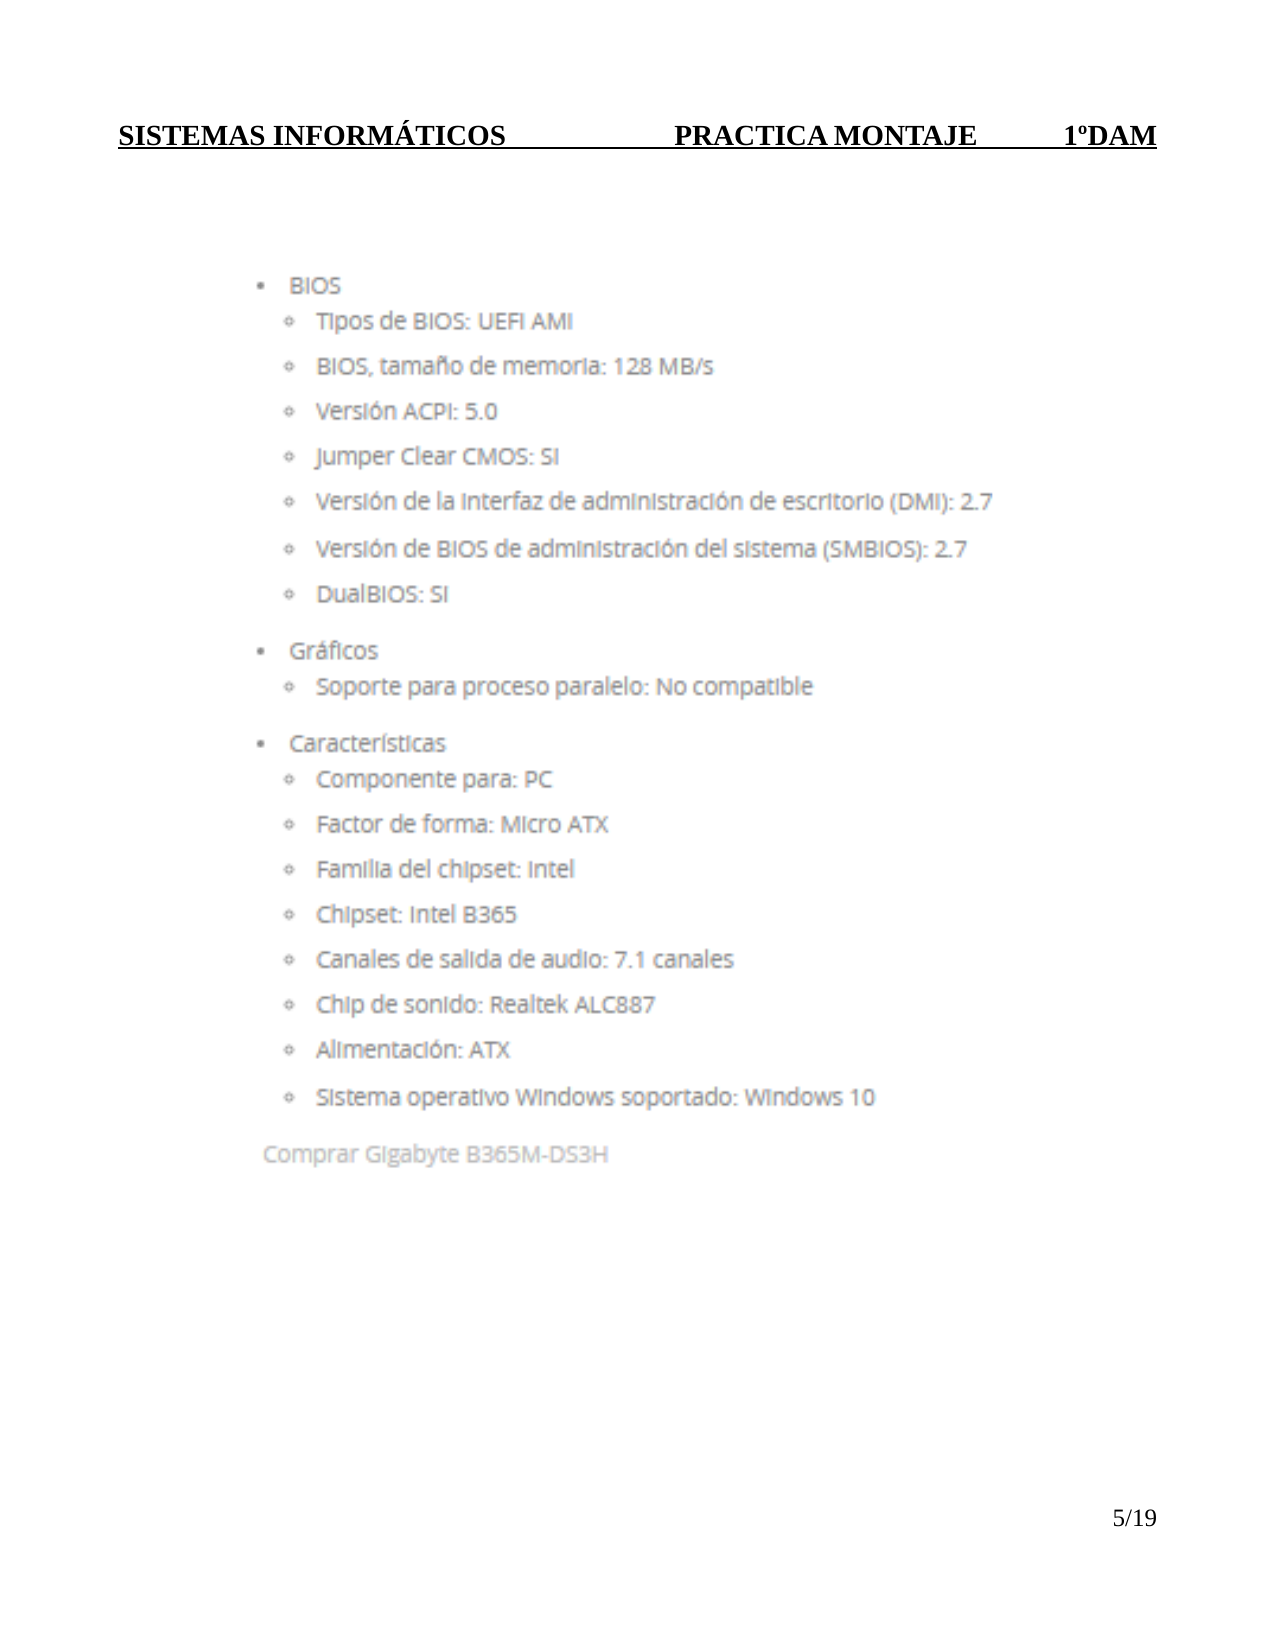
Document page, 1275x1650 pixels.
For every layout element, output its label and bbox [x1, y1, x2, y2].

picture [253, 260, 993, 1206]
